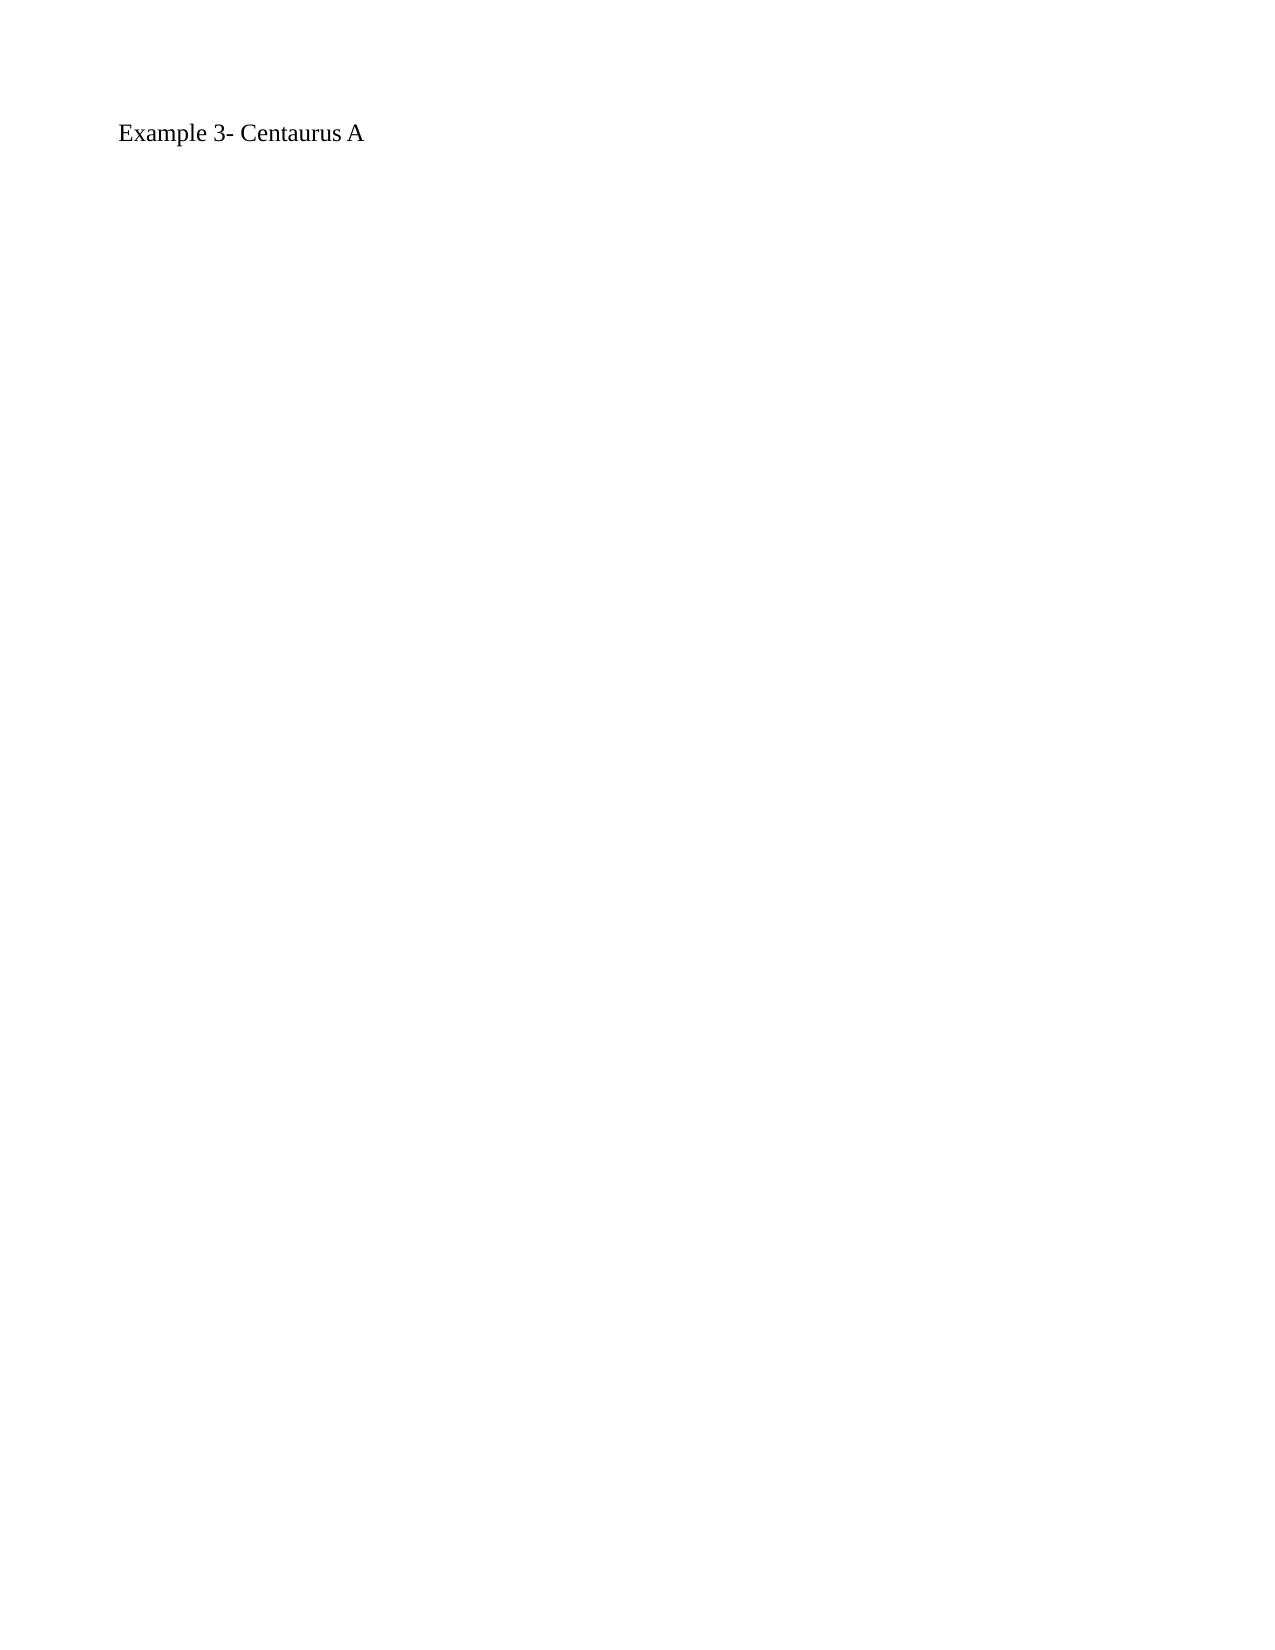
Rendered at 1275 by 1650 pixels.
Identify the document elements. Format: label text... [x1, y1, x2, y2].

text Example 3- Centaurus A [118, 118, 1157, 147]
